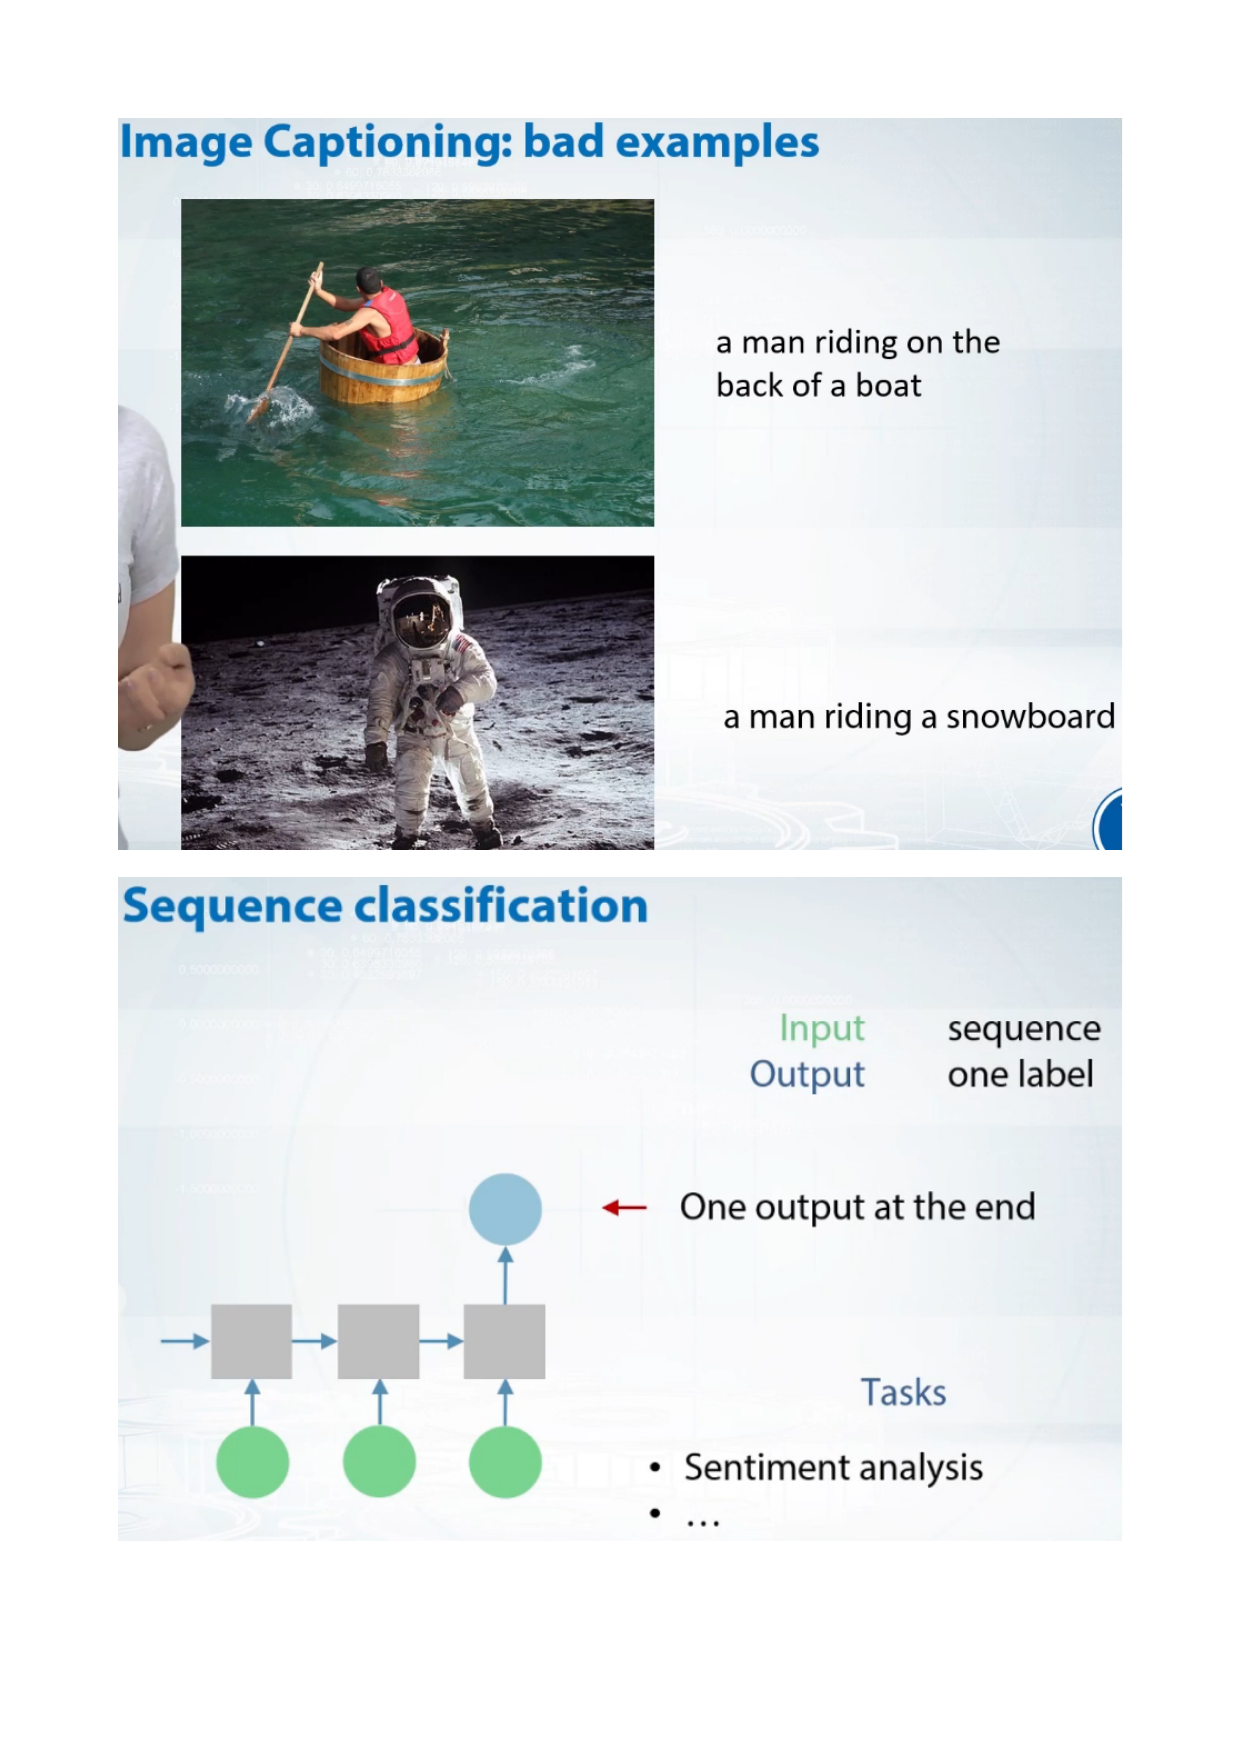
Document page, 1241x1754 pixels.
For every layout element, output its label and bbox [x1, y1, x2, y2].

picture [118, 877, 1123, 1541]
picture [118, 118, 1123, 850]
